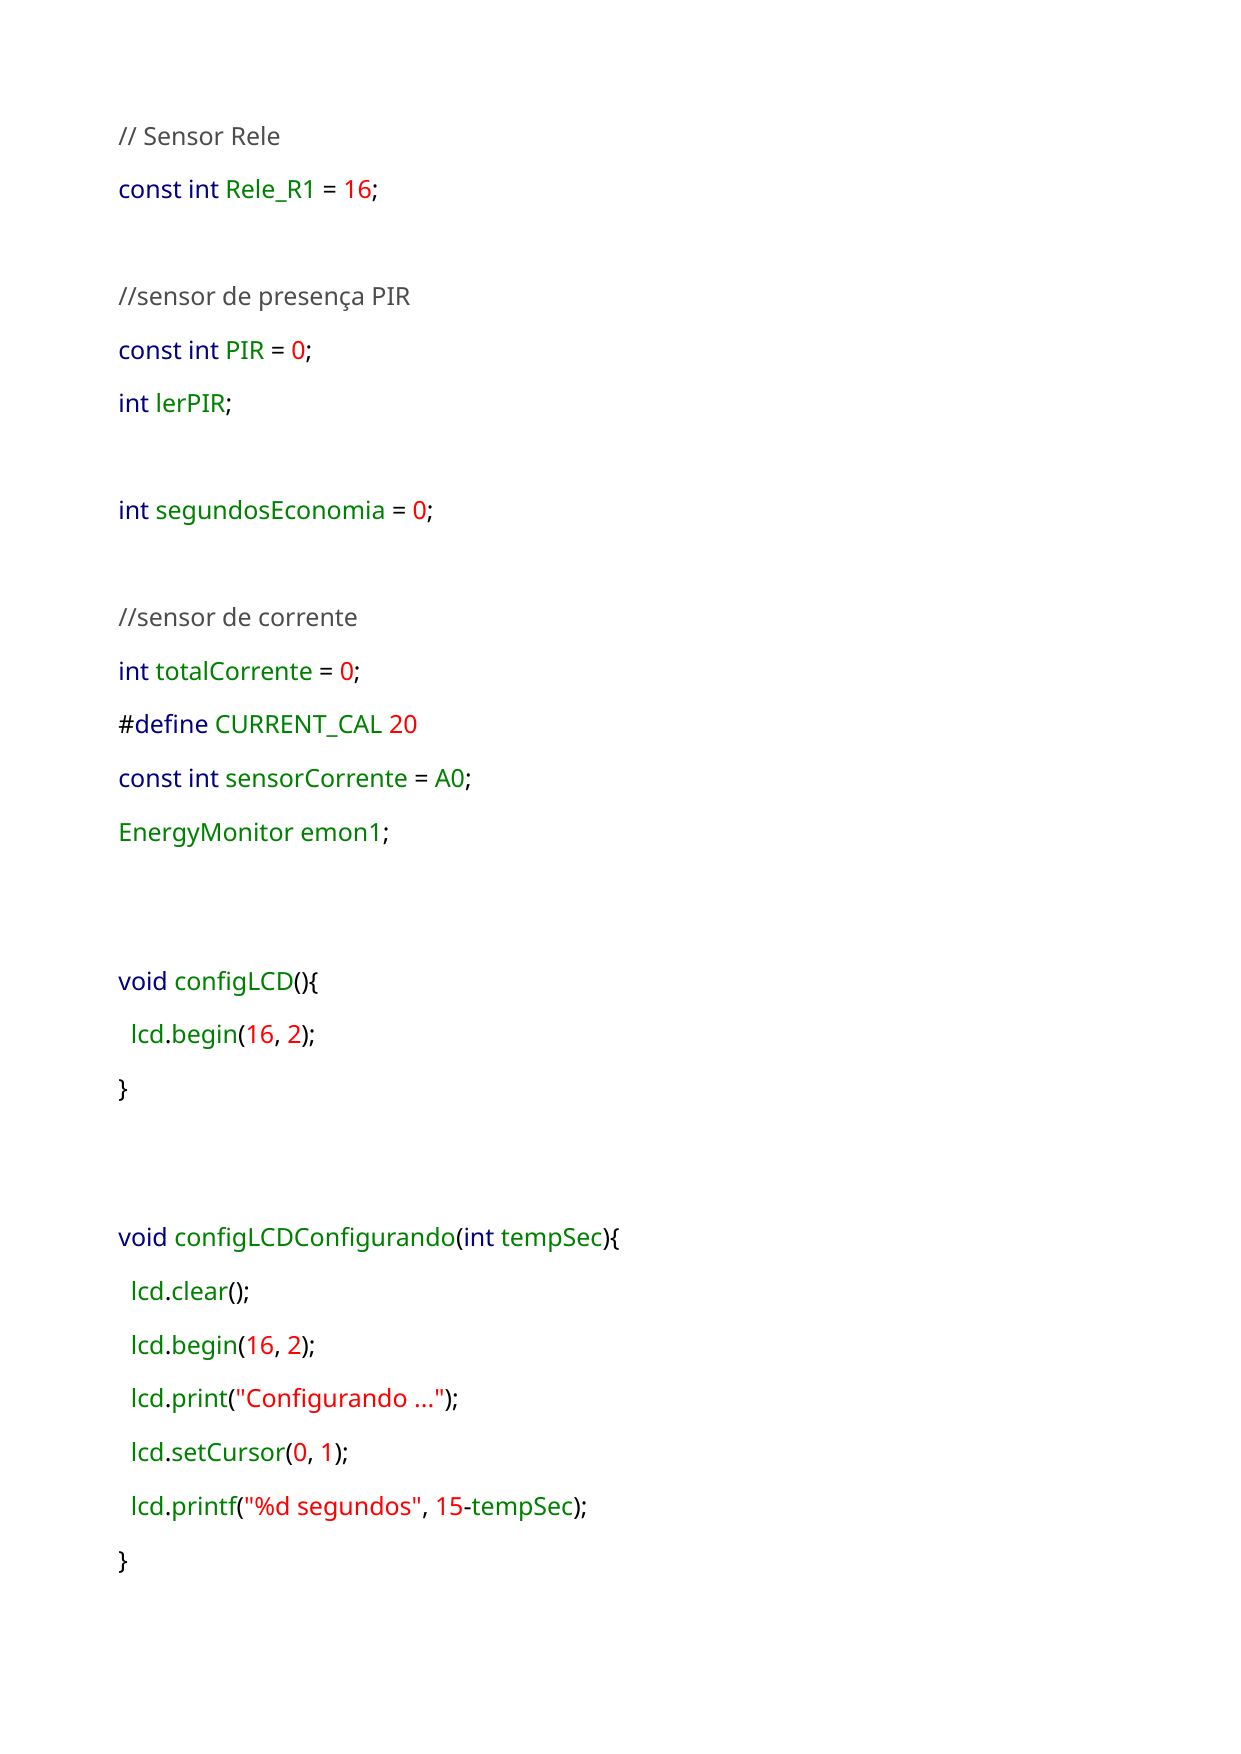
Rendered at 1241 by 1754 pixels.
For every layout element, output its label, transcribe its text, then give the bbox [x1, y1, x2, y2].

text lcd.printf("%d segundos", 15-tempSec); [118, 1488, 1122, 1523]
text int segundosEconomia = 0; [118, 493, 1122, 527]
text //sensor de presença PIR [118, 278, 1122, 313]
text //sensor de corrente [118, 599, 1122, 633]
text lcd.setCursor(0, 1); [118, 1435, 1122, 1469]
text lcd.print("Configurando ..."); [118, 1381, 1122, 1415]
text } [118, 1542, 1122, 1576]
text const int PIR = 0; [118, 332, 1122, 366]
text lcd.begin(16, 2); [118, 1017, 1122, 1051]
text const int Rele_R1 = 16; [118, 172, 1122, 206]
text lcd.begin(16, 2); [118, 1327, 1122, 1361]
text int lerPIR; [118, 386, 1122, 420]
text #define CURRENT_CAL 20 [118, 707, 1122, 741]
text const int sensorCorrente = A0; [118, 761, 1122, 795]
text lcd.clear(); [118, 1273, 1122, 1308]
text int totalCorrente = 0; [118, 653, 1122, 687]
text void configLCD(){ [118, 963, 1122, 997]
text void configLCDConfigurando(int tempSec){ [118, 1220, 1122, 1254]
text EnergyMonitor emon1; [118, 814, 1122, 848]
text // Sensor Rele [118, 118, 1122, 152]
text } [118, 1071, 1122, 1105]
